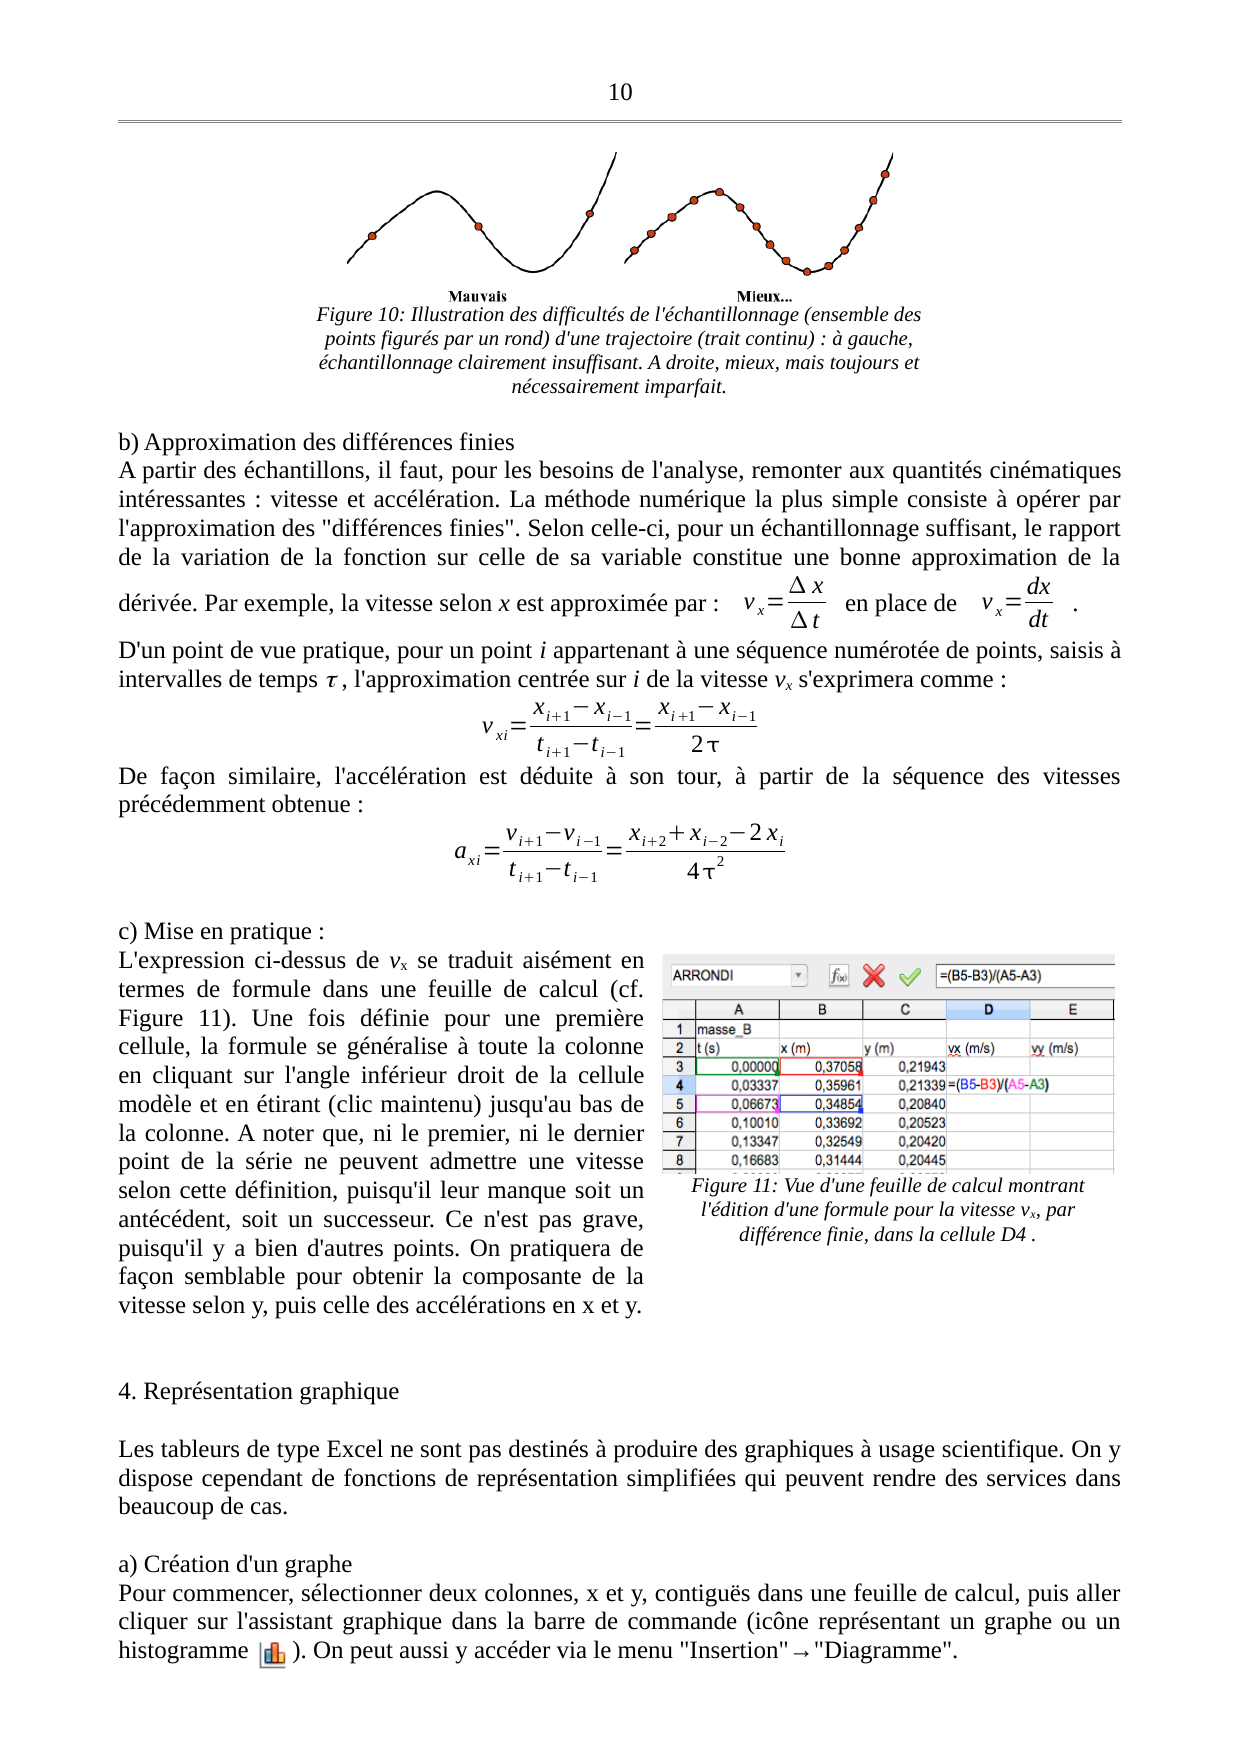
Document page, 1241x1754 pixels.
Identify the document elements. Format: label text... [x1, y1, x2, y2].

text Pour commencer, sélectionner deux colonnes, x et y, contiguës dans une feuille de calcul, puis aller cliquer sur l'assistant graphique dans la barre de commande (icône représentant un graphe ou un histogramme ). On peut aussi y accéder via le menu "Insertion"→"Diagramme". [118, 1578, 1122, 1669]
text a) Création d'un graphe [118, 1549, 1122, 1578]
text D'un point de vue pratique, pour un point i appartenant à une séquence numérotée de points, saisis à intervalles de temps t , l'approximation centrée sur i de la vitesse vx s'exprimera comme : [118, 636, 1122, 693]
text A partir des échantillons, il faut, pour les besoins de l'analyse, remonter aux quantités cinématiques intéressantes : vitesse et accélération. La méthode numérique la plus simple consiste à opérer par l'approximation des "différences finies". Selon celle-ci, pour un échantillonnage suffisant, le rapport de la variation de la fonction sur celle de sa variable constitue une bonne approximation de la dérivée. Par exemple, la vitesse selon x est approximée par : en place de . [118, 455, 1122, 636]
text c) Mise en pratique : [118, 916, 1122, 945]
text Figure 11: Vue d'une feuille de calcul montrant l'édition d'une formule pour la vitesse vx, par différence finie, dans la cellule D4 . [663, 1174, 1115, 1246]
text Les tableurs de type Excel ne sont pas destinés à produire des graphiques à usage scientifique. On y dispose cependant de fonctions de représentation simplifiées qui peuvent rendre des services dans beaucoup de cas. [118, 1434, 1122, 1520]
text Figure 10: Illustration des difficultés de l'échantillonnage (ensemble des points figurés par un rond) d'une trajectoire (trait continu) : à gauche, échantillonnage clairement insuffisant. A droite, mieux, mais toujours et nécessairement imparfait. [304, 164, 936, 398]
picture [347, 151, 894, 302]
text De façon similaire, l'accélération est déduite à son tour, à partir de la séquence des vitesses précédemment obtenue : [118, 761, 1122, 818]
text b) Approximation des différences finies [118, 427, 1122, 455]
text 4. Représentation graphique [118, 1376, 1122, 1405]
text L'expression ci-dessus de vx se traduit aisément en termes de formule dans une feuille de calcul (cf. Figure 11). Une fois définie pour une première cellule, la formule se généralise à toute la colonne en cliquant sur l'angle inférieur droit de la cellule modèle et en étirant (clic maintenu) jusqu'au bas de la colonne. A noter que, ni le premier, ni le dernier point de la série ne peuvent admettre une vitesse selon cette définition, puisqu'il leur manque soit un antécédent, soit un successeur. Ce n'est pas grave, puisqu'il y a bien d'autres points. On pratiquera de façon semblable pour obtenir la composante de la vitesse selon y, puis celle des accélérations en x et y. [118, 945, 1122, 1319]
picture [255, 1637, 293, 1669]
picture [662, 953, 1115, 1174]
